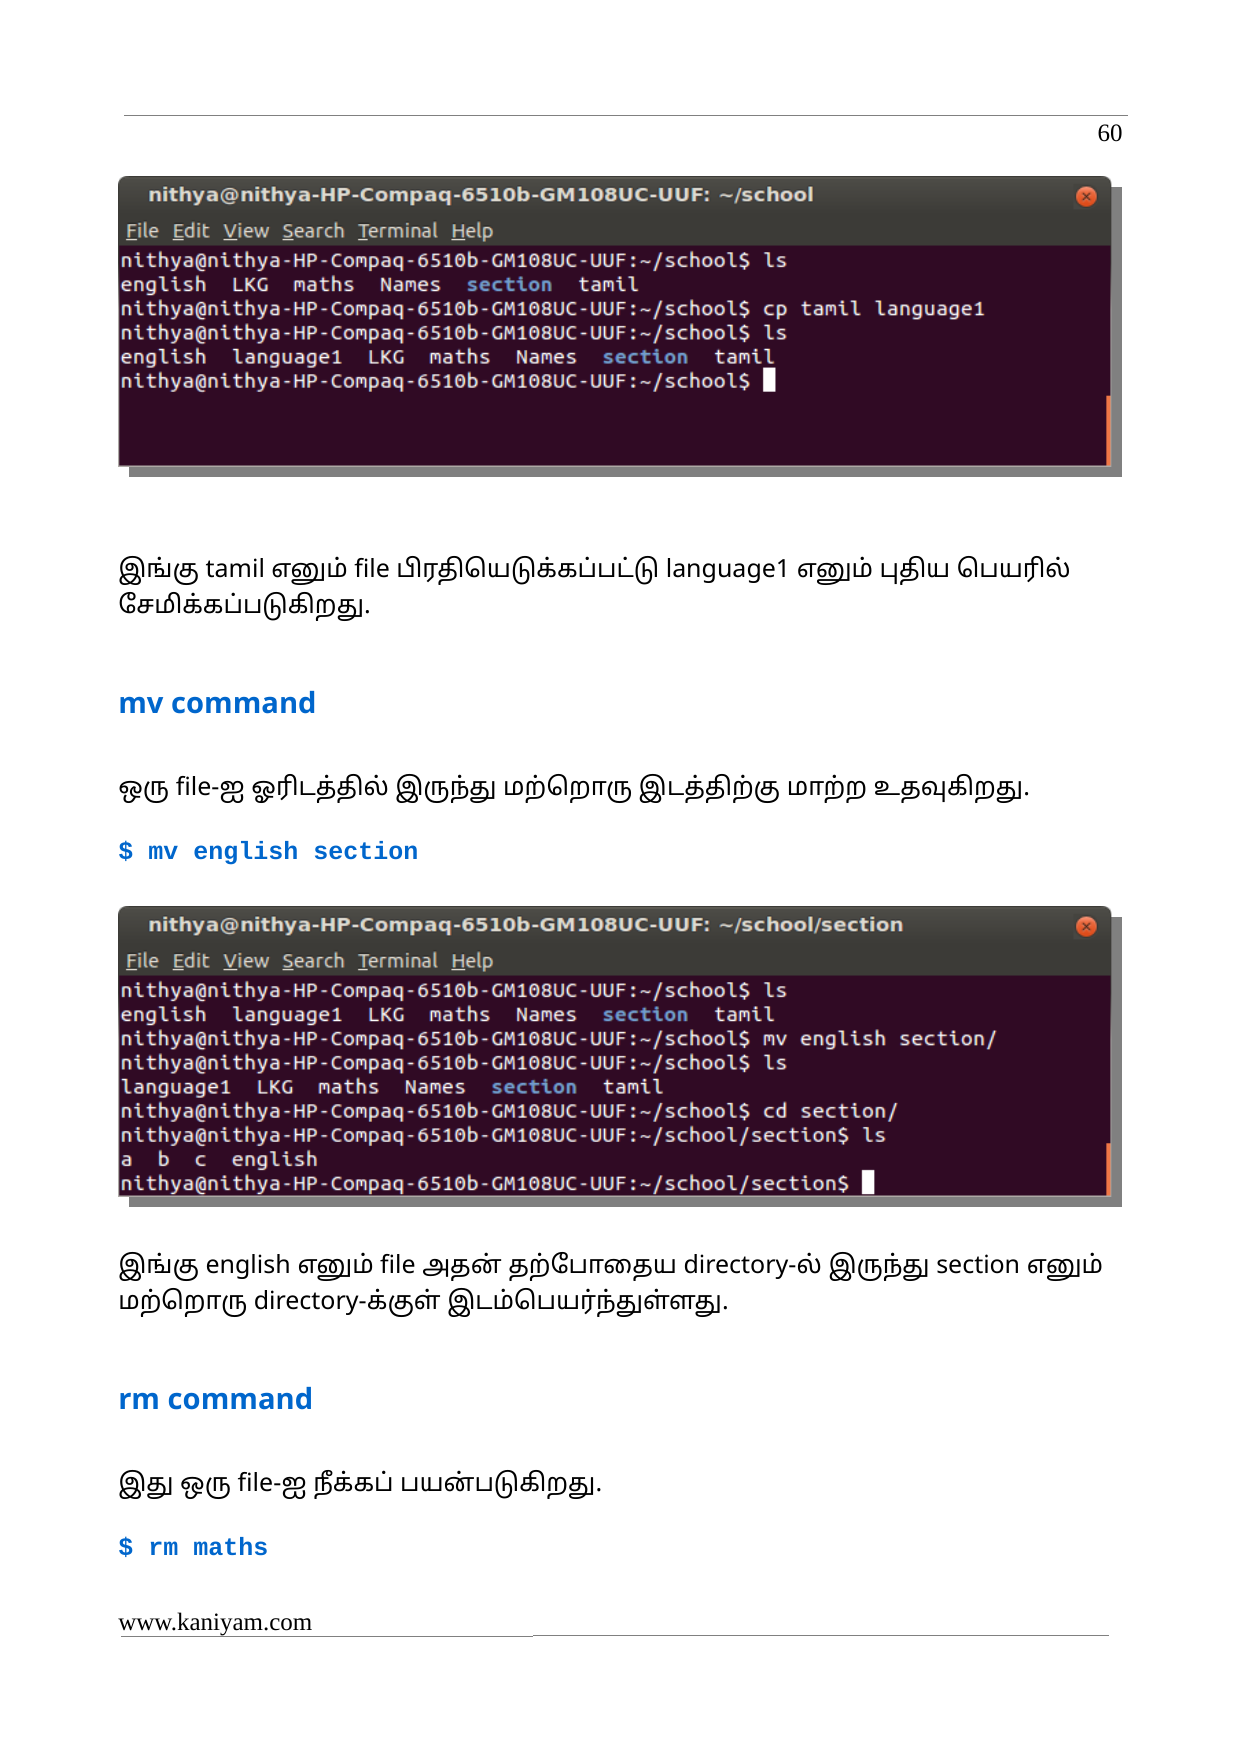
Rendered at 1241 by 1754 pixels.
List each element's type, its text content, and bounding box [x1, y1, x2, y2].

text இங்கு tamil எனும் file பிரதியெடுக்கப்பட்டு language1 எனும் புதிய பெயரில் சேமிக்கப்படுகிறது. [118, 551, 1122, 623]
text இங்கு english எனும் file அதன் தற்போதைய directory-ல் இருந்து section எனும் மற்றொரு directory-க்குள் இடம்பெயர்ந்துள்ளது. [118, 1247, 1122, 1319]
subtitle rm command [118, 1378, 1122, 1418]
text $ mv english section [118, 838, 1122, 867]
text $ rm maths [118, 1534, 1122, 1563]
text ஒரு file-ஐ ஓரிடத்தில் இருந்து மற்றொரு இடத்திற்கு மாற்ற உதவுகிறது. [118, 768, 1122, 804]
picture [118, 906, 1112, 1197]
picture [118, 176, 1112, 467]
text இது ஒரு file-ஐ நீக்கப் பயன்படுகிறது. [118, 1464, 1122, 1500]
subtitle mv command [118, 682, 1122, 722]
